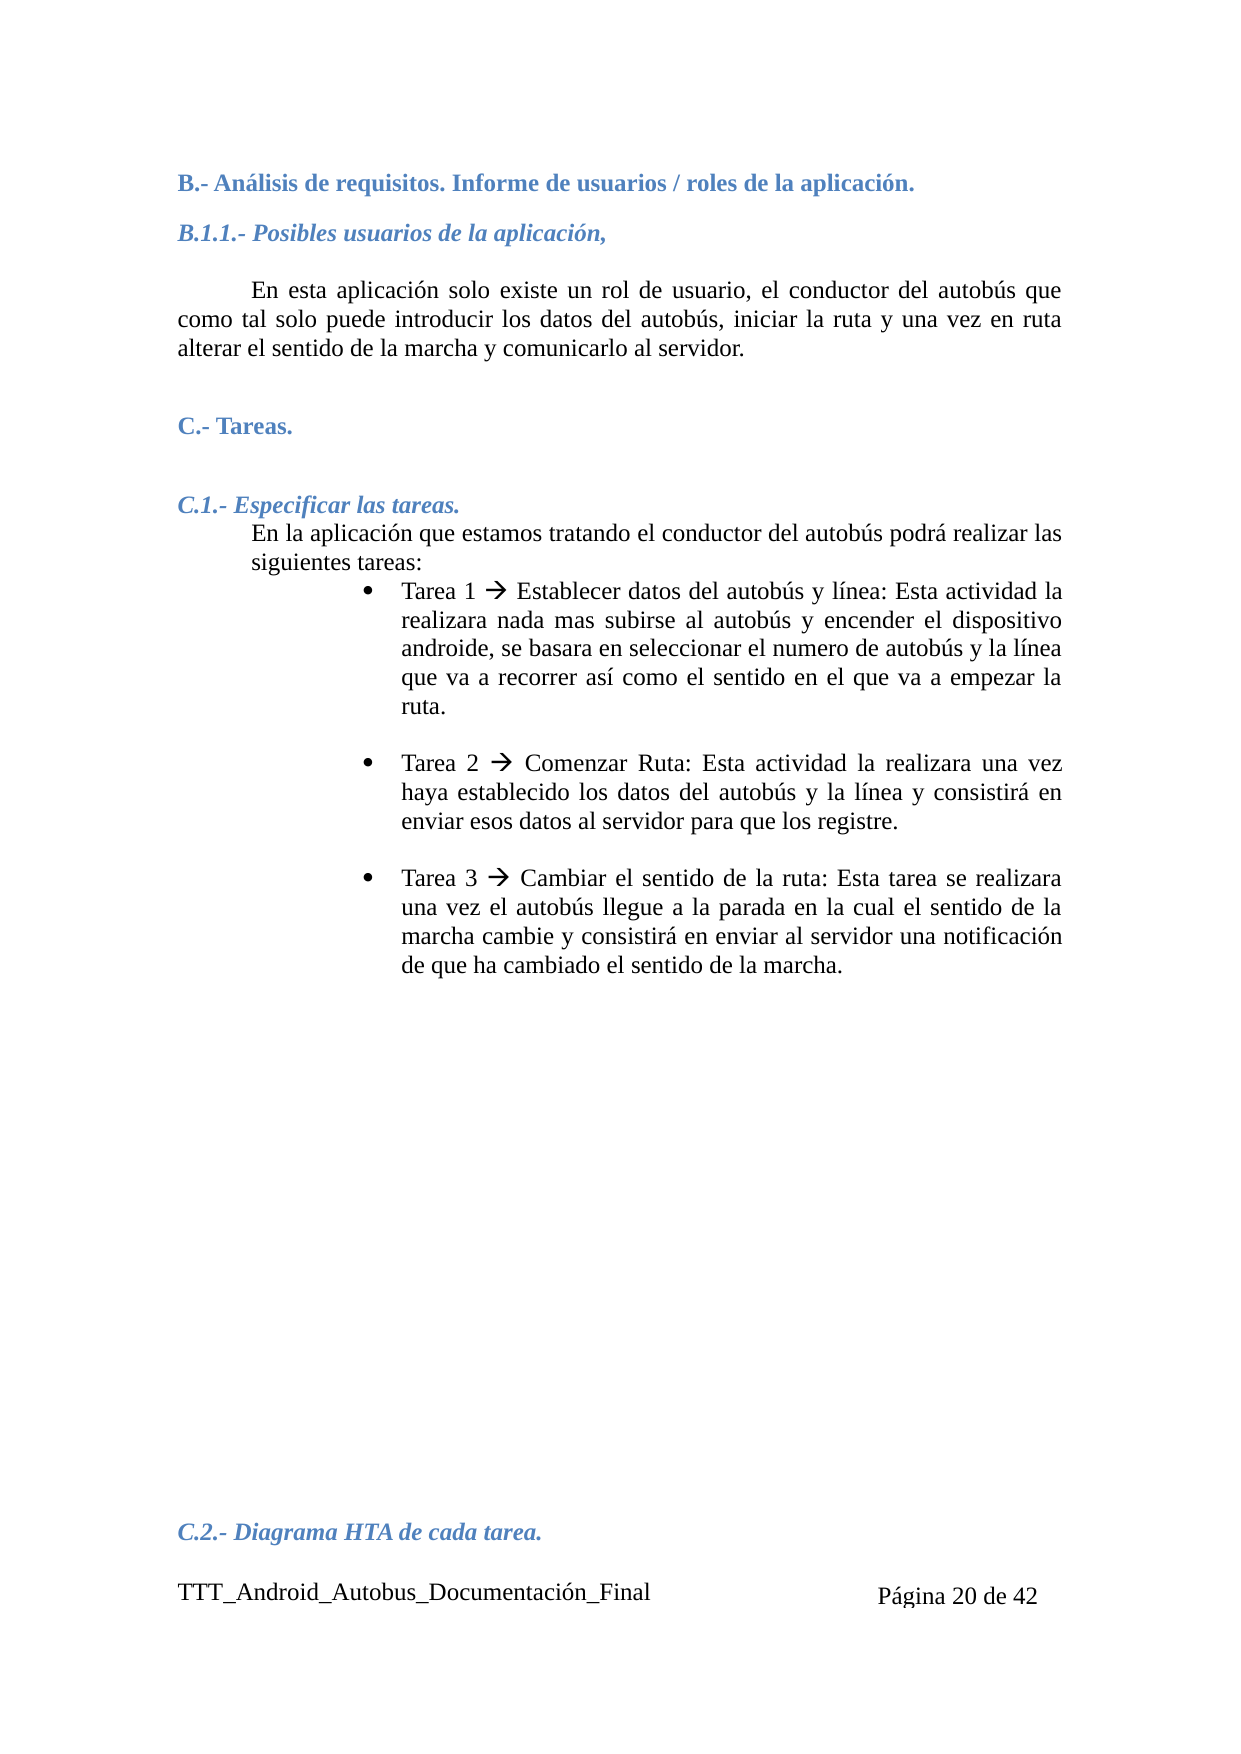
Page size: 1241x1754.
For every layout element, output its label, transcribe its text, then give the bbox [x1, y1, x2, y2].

list Tarea 2  Comenzar Ruta: Esta actividad la realizara una vez haya establecido los datos del autobús y la línea y consistirá en enviar esos datos al servidor para que los registre. [363, 748, 1063, 835]
subtitle B.- Análisis de requisitos. Informe de usuarios / roles de la aplicación. [177, 168, 1063, 197]
text En la aplicación que estamos tratando el conductor del autobús podrá realizar las siguientes tareas: [251, 518, 1063, 576]
list Tarea 1  Establecer datos del autobús y línea: Esta actividad la realizara nada mas subirse al autobús y encender el dispositivo androide, se basara en seleccionar el numero de autobús y la línea que va a recorrer así como el sentido en el que va a empezar la ruta. [363, 576, 1063, 720]
subtitle C.1.- Especificar las tareas. [177, 490, 1063, 518]
subtitle C.2.- Diagrama HTA de cada tarea. [177, 1517, 1063, 1546]
list Tarea 3  Cambiar el sentido de la ruta: Esta tarea se realizara una vez el autobús llegue a la parada en la cual el sentido de la marcha cambie y consistirá en enviar al servidor una notificación de que ha cambiado el sentido de la marcha. [363, 863, 1063, 978]
subtitle C.- Tareas. [177, 411, 1063, 440]
text En esta aplicación solo existe un rol de usuario, el conductor del autobús que como tal solo puede introducir los datos del autobús, iniciar la ruta y una vez en ruta alterar el sentido de la marcha y comunicarlo al servidor. [177, 276, 1063, 362]
subtitle B.1.1.- Posibles usuarios de la aplicación, [177, 218, 1063, 247]
